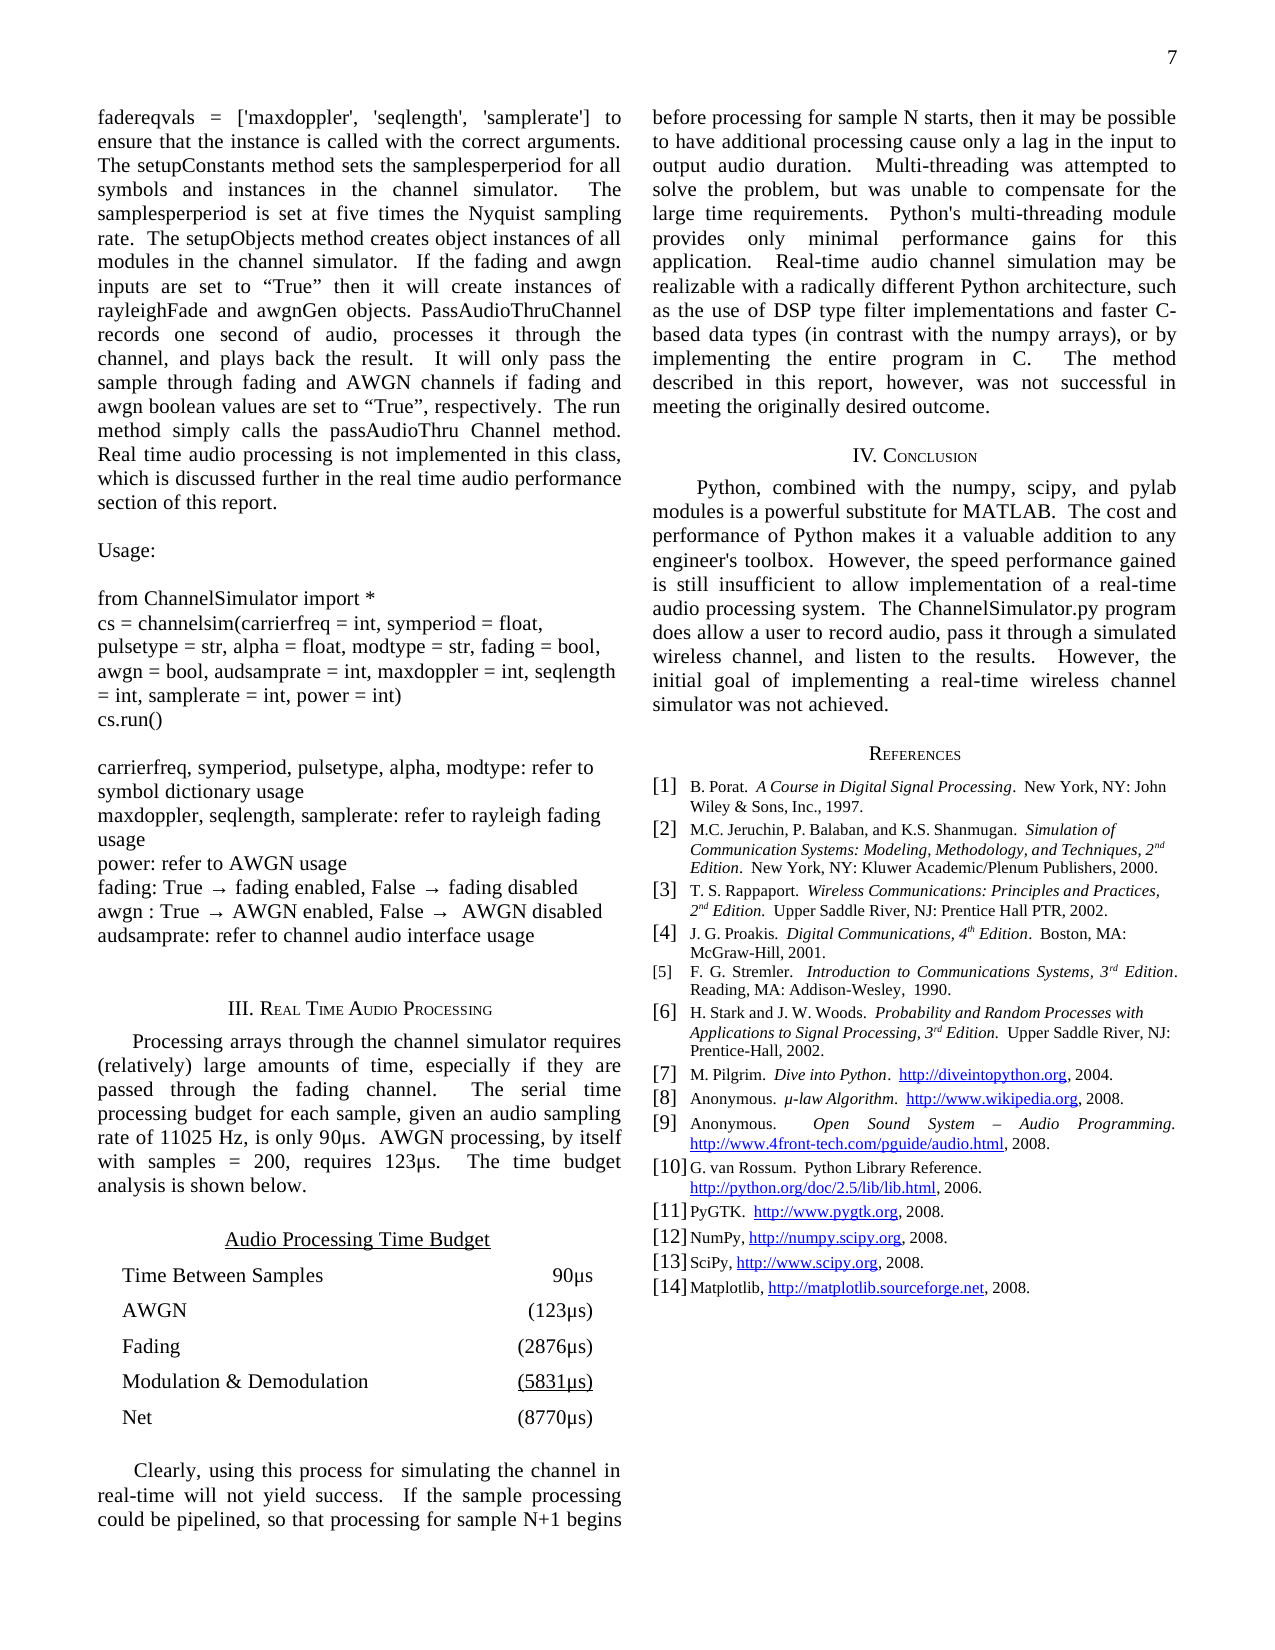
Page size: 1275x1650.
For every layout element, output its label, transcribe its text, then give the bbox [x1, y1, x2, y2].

subtitle Conclusion [652, 443, 1177, 467]
list T. S. Rappaport. Wireless Communications: Principles and Practices, 2nd Edition. Upper Saddle River, NJ: Prentice Hall PTR, 2002. [652, 877, 1177, 919]
table_cell AWGN [116, 1292, 394, 1328]
text References [652, 741, 1177, 765]
list B. Porat. A Course in Digital Signal Processing. New York, NY: John Wiley & Sons, Inc., 1997. [652, 773, 1177, 816]
text cs = channelsim(carrierfreq = int, symperiod = float, pulsetype = str, alpha = float, modtype = str, fading = bool, awgn = bool, audsamprate = int, maxdoppler = int, seqlength = int, samplerate = int, power = int) [97, 610, 622, 707]
text awgn : True → AWGN enabled, False → AWGN disabled [97, 899, 622, 923]
table_cell Modulation & Demodulation [116, 1363, 394, 1399]
list SciPy, http://www.scipy.org, 2008. [652, 1249, 1177, 1273]
list G. van Rossum. Python Library Reference. http://python.org/doc/2.5/lib/lib.html, 2006. [652, 1154, 1177, 1197]
table_cell 90μs [394, 1257, 598, 1292]
text before processing for sample N starts, then it may be possible to have additional processing cause only a lag in the input to output audio duration. Multi-threading was attempted to solve the problem, but was unable to compensate for the large time requirements. Python's multi-threading module provides only minimal performance gains for this application. Real-time audio channel simulation may be realizable with a radically different Python architecture, such as the use of DSP type filter implementations and faster C-based data types (in contrast with the numpy arrays), or by implementing the entire program in C. The method described in this report, however, was not successful in meeting the originally desired outcome. [652, 105, 1177, 418]
list Anonymous. Open Sound System – Audio Programming. http://www.4front-tech.com/pguide/audio.html, 2008. [652, 1110, 1177, 1153]
text audsamprate: refer to channel audio interface usage [97, 923, 622, 947]
text from ChannelSimulator import * [97, 586, 622, 610]
table_cell (123μs) [394, 1292, 598, 1328]
table_cell Time Between Samples [116, 1257, 394, 1292]
table_cell (8770μs) [394, 1399, 598, 1434]
list Anonymous. μ-law Algorithm. http://www.wikipedia.org, 2008. [652, 1084, 1177, 1108]
list M. Pilgrim. Dive into Python. http://diveintopython.org, 2004. [652, 1060, 1177, 1084]
text maxdoppler, seqlength, samplerate: refer to rayleigh fading usage [97, 803, 622, 851]
list F. G. Stremler. Introduction to Communications Systems, 3rd Edition. Reading, MA: Addison-Wesley, 1990. [652, 962, 1177, 999]
text fadereqvals = ['maxdoppler', 'seqlength', 'samplerate'] to ensure that the instance is called with the correct arguments. The setupConstants method sets the samplesperperiod for all symbols and instances in the channel simulator. The samplesperperiod is set at five times the Nyquist sampling rate. The setupObjects method creates object instances of all modules in the channel simulator. If the fading and awgn inputs are set to “True” then it will create instances of rayleighFade and awgnGen objects. PassAudioThruChannel records one second of audio, processes it through the channel, and plays back the result. It will only pass the sample through fading and AWGN channels if fading and awgn boolean values are set to “True”, respectively. The run method simply calls the passAudioThru Channel method. Real time audio processing is not implemented in this class, which is discussed further in the real time audio performance section of this report. [97, 105, 622, 514]
text fading: True → fading enabled, False → fading disabled [97, 875, 622, 899]
text Processing arrays through the channel simulator requires (relatively) large amounts of time, especially if they are passed through the fading channel. The serial time processing budget for each sample, given an audio sampling rate of 11025 Hz, is only 90μs. AWGN processing, by itself with samples = 200, requires 123μs. The time budget analysis is shown below. [97, 1029, 622, 1197]
text Usage: [97, 538, 622, 562]
table_cell (2876μs) [394, 1328, 598, 1363]
text carrierfreq, symperiod, pulsetype, alpha, modtype: refer to symbol dictionary usage [97, 755, 622, 803]
list J. G. Proakis. Digital Communications, 4th Edition. Boston, MA: McGraw-Hill, 2001. [652, 919, 1177, 962]
list NumPy, http://numpy.scipy.org, 2008. [652, 1223, 1177, 1247]
table_cell (5831μs) [394, 1363, 598, 1399]
text Python, combined with the numpy, scipy, and pylab modules is a powerful substitute for MATLAB. The cost and performance of Python makes it a valuable addition to any engineer's toolbox. However, the speed performance gained is still insufficient to allow implementation of a real-time audio processing system. The ChannelSimulator.py program does allow a user to record audio, pass it through a simulated wireless channel, and listen to the results. However, the initial goal of implementing a real-time wireless channel simulator was not achieved. [652, 475, 1177, 716]
text power: refer to AWGN usage [97, 851, 622, 875]
text cs.run() [97, 707, 622, 731]
table_cell Fading [116, 1328, 394, 1363]
table_cell Net [116, 1399, 394, 1434]
list Matplotlib, http://matplotlib.sourceforge.net, 2008. [652, 1274, 1177, 1298]
table_header Audio Processing Time Budget [116, 1221, 598, 1257]
list PyGTK. http://www.pygtk.org, 2008. [652, 1198, 1177, 1222]
text Clearly, using this process for simulating the channel in real-time will not yield success. If the sample processing could be pipelined, so that processing for sample N+1 begins [97, 1458, 622, 1531]
subtitle Real Time Audio Processing [97, 996, 622, 1020]
list M.C. Jeruchin, P. Balaban, and K.S. Shanmugan. Simulation of Communication Systems: Modeling, Methodology, and Techniques, 2nd Edition. New York, NY: Kluwer Academic/Plenum Publishers, 2000. [652, 816, 1177, 877]
list H. Stark and J. W. Woods. Probability and Random Processes with Applications to Signal Processing, 3rd Edition. Upper Saddle River, NJ: Prentice-Hall, 2002. [652, 999, 1177, 1060]
